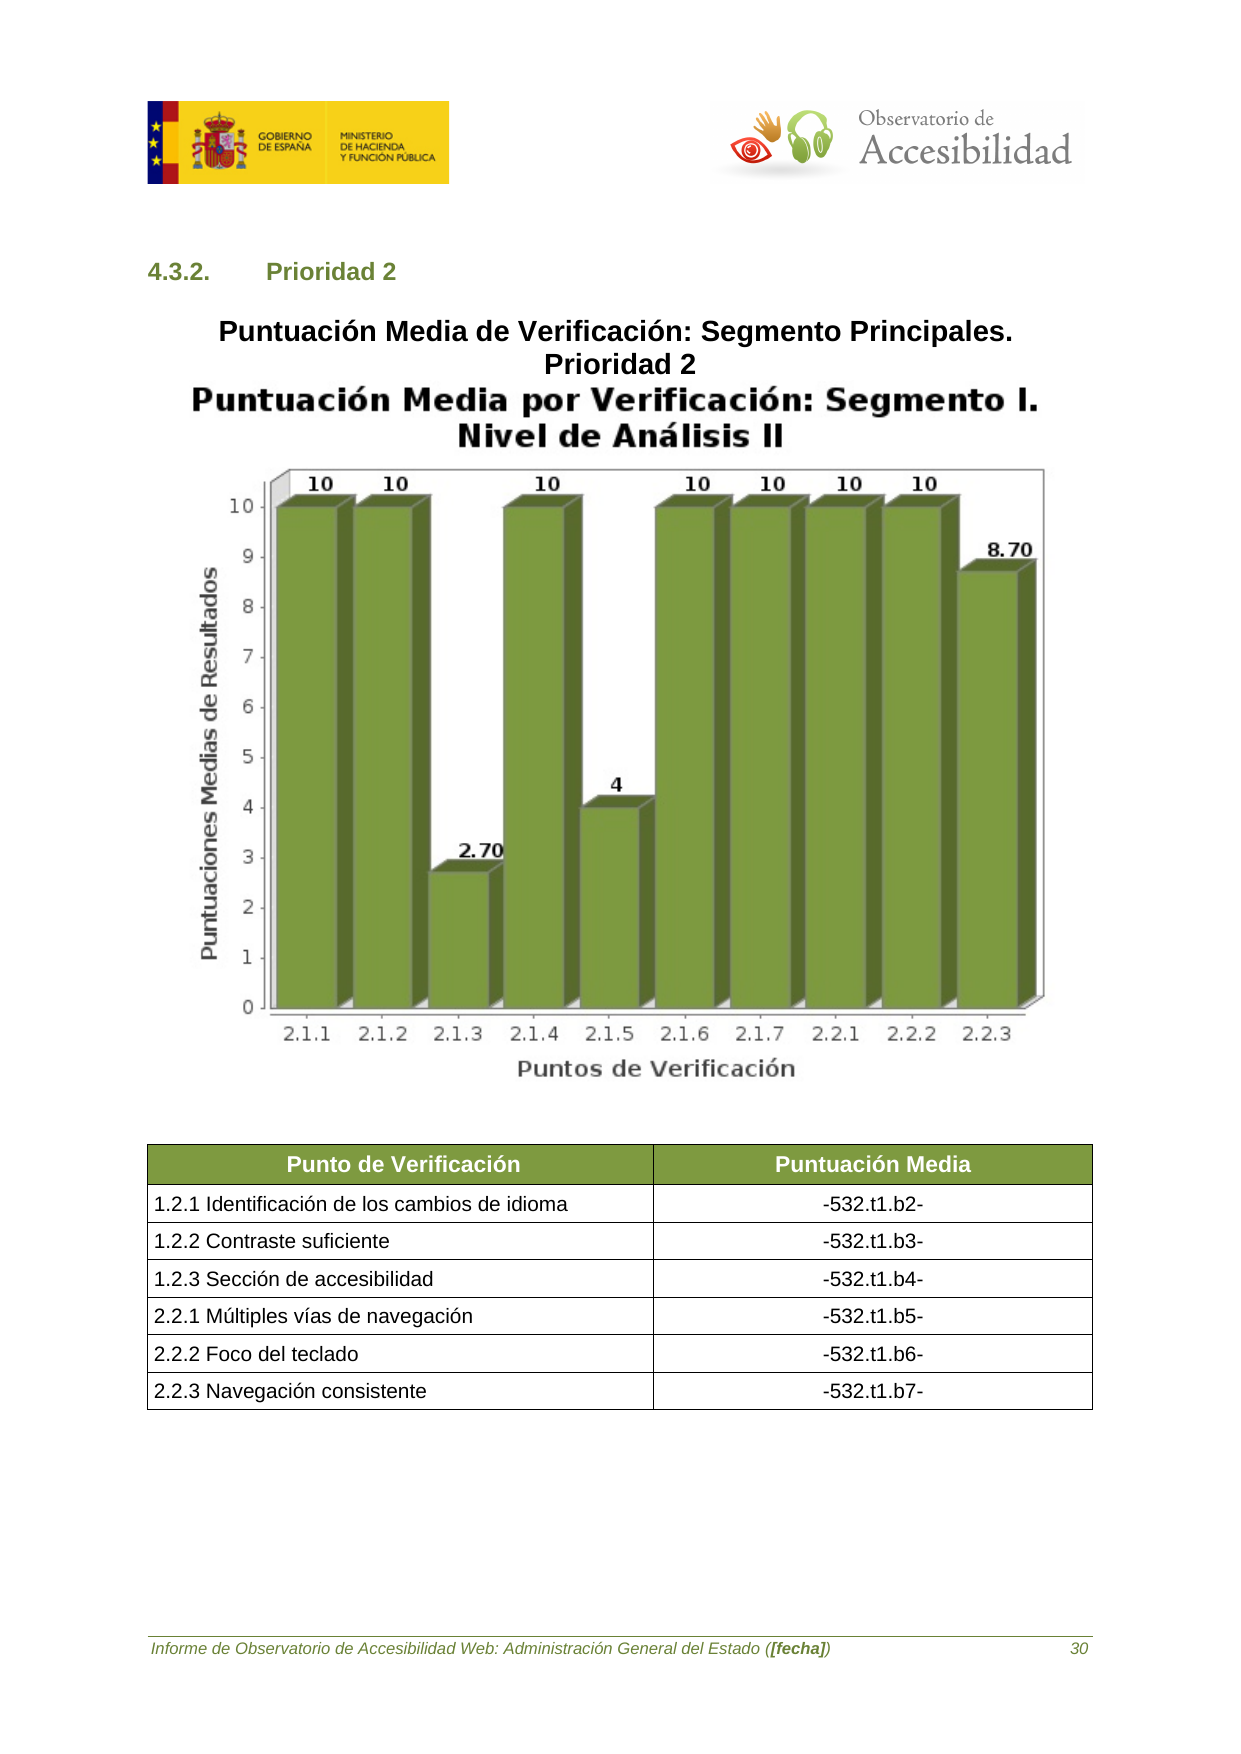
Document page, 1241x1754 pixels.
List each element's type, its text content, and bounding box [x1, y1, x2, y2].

table_cell -532.t1.b6- [654, 1335, 1092, 1372]
table_cell 1.2.2 Contraste suficiente [148, 1223, 653, 1259]
table_cell -532.t1.b3- [654, 1223, 1092, 1259]
table_cell 2.2.1 Múltiples vías de navegación [148, 1298, 653, 1334]
picture [147, 101, 450, 184]
table_cell -532.t1.b2- [654, 1185, 1092, 1222]
table_cell 2.2.2 Foco del teclado [148, 1335, 653, 1372]
table_header Punto de Verificación [148, 1145, 653, 1184]
text Prioridad 2 [148, 347, 1092, 381]
table_cell -532.t1.b5- [654, 1298, 1092, 1334]
table_cell -532.t1.b4- [654, 1260, 1092, 1297]
picture [710, 101, 1086, 184]
table_cell 2.2.3 Navegación consistente [148, 1373, 653, 1409]
table_cell -532.t1.b7- [654, 1373, 1092, 1409]
table_cell 1.2.1 Identificación de los cambios de idioma [148, 1185, 653, 1222]
subtitle Prioridad 2 [148, 257, 1092, 286]
picture [178, 380, 1062, 1091]
table_header Puntuación Media [654, 1145, 1092, 1184]
table_cell 1.2.3 Sección de accesibilidad [148, 1260, 653, 1297]
text Puntuación Media de Verificación: Segmento Principales. [148, 314, 1092, 347]
